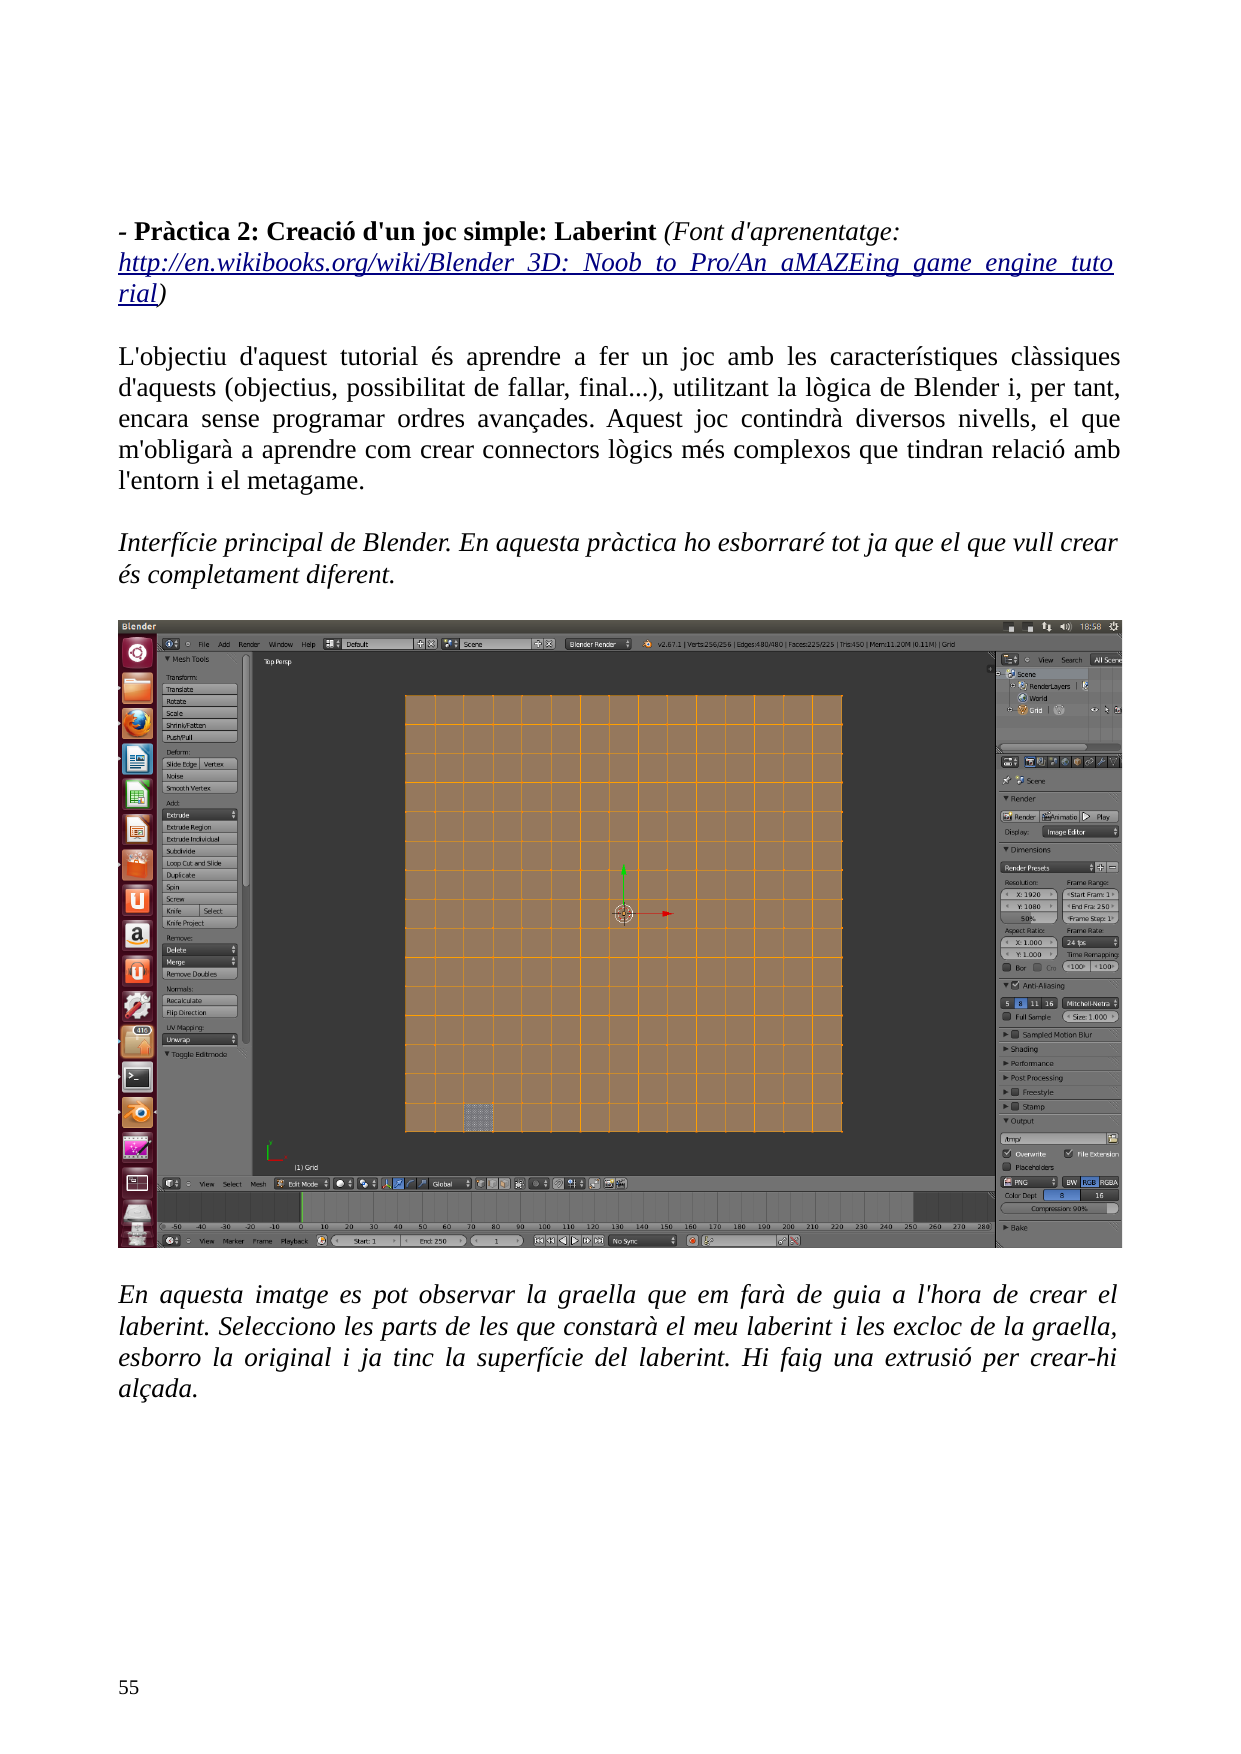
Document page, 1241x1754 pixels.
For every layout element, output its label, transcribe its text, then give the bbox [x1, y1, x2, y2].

text L'objectiu d'aquest tutorial és aprendre a fer un joc amb les característiques clàssiques d'aquests (objectius, possibilitat de fallar, final...), utilitzant la lògica de Blender i, per tant, encara sense programar ordres avançades. Aquest joc contindrà diversos nivells, el que m'obligarà a aprendre com crear connectors lògics més complexos que tindran relació amb l'entorn i el metagame. [118, 340, 1122, 495]
picture [118, 620, 1123, 1248]
text - Pràctica 2: Creació d'un joc simple: Laberint (Font d'aprenentatge: http://en.wikibooks.org/wiki/Blender_3D:_Noob_to_Pro/An_aMAZEing_game_engine_tutorial) [118, 215, 1122, 308]
text Interfície principal de Blender. En aquesta pràctica ho esborraré tot ja que el que vull crear és completament diferent. [118, 527, 1122, 589]
text En aquesta imatge es pot observar la graella que em farà de guia a l'hora de crear el laberint. Selecciono les parts de les que constarà el meu laberint i les excloc de la graella, esborro la original i ja tinc la superfície del laberint. Hi faig una extrusió per crear-hi alçada. [118, 1278, 1122, 1403]
